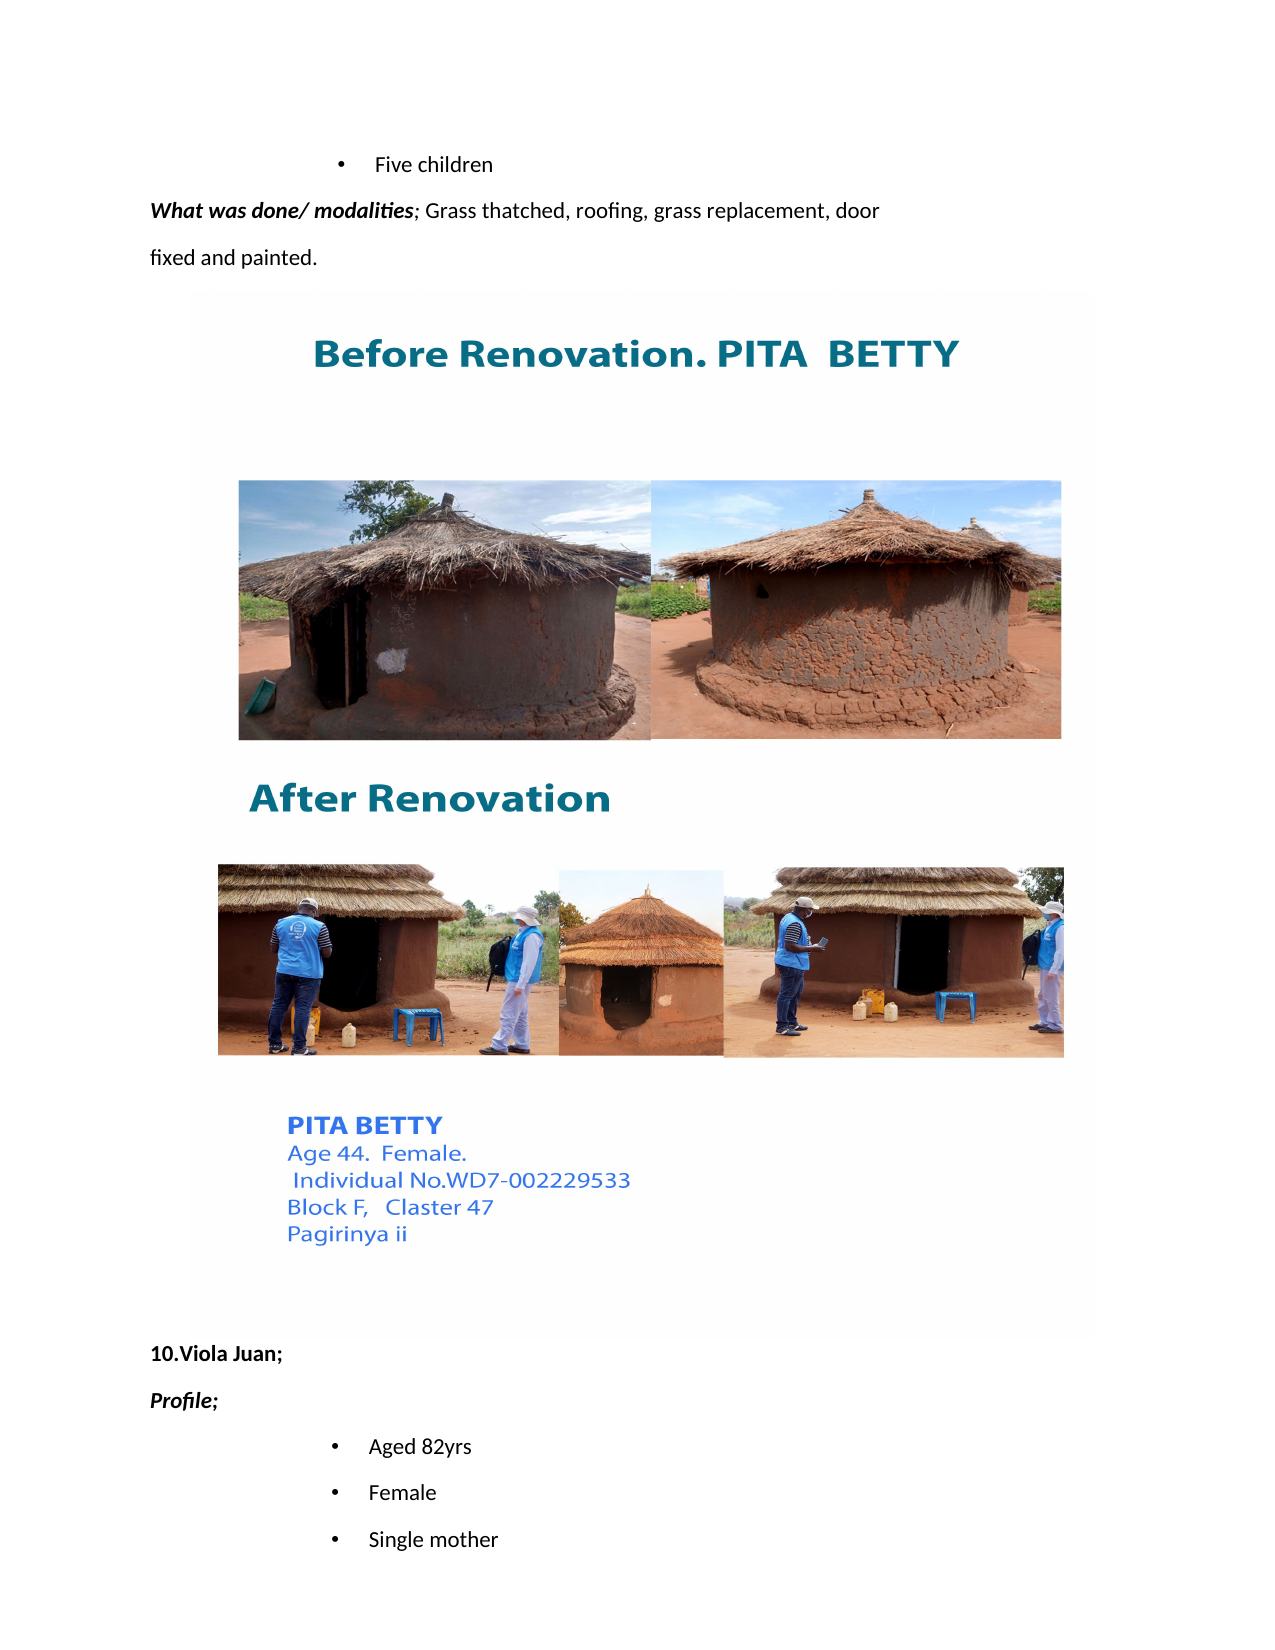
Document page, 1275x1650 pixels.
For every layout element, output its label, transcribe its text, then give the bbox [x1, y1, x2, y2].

picture [189, 291, 1094, 1340]
list Five children [337, 150, 1125, 178]
text 10.Viola Juan; [150, 335, 1125, 1367]
list Single mother [331, 1525, 1125, 1553]
text fixed and painted. [150, 243, 1125, 271]
text Profile; [150, 1386, 1125, 1414]
text What was done/ modalities; Grass thatched, roofing, grass replacement, door [150, 196, 1125, 224]
list Female [331, 1478, 1125, 1506]
list Aged 82yrs [331, 1432, 1125, 1460]
